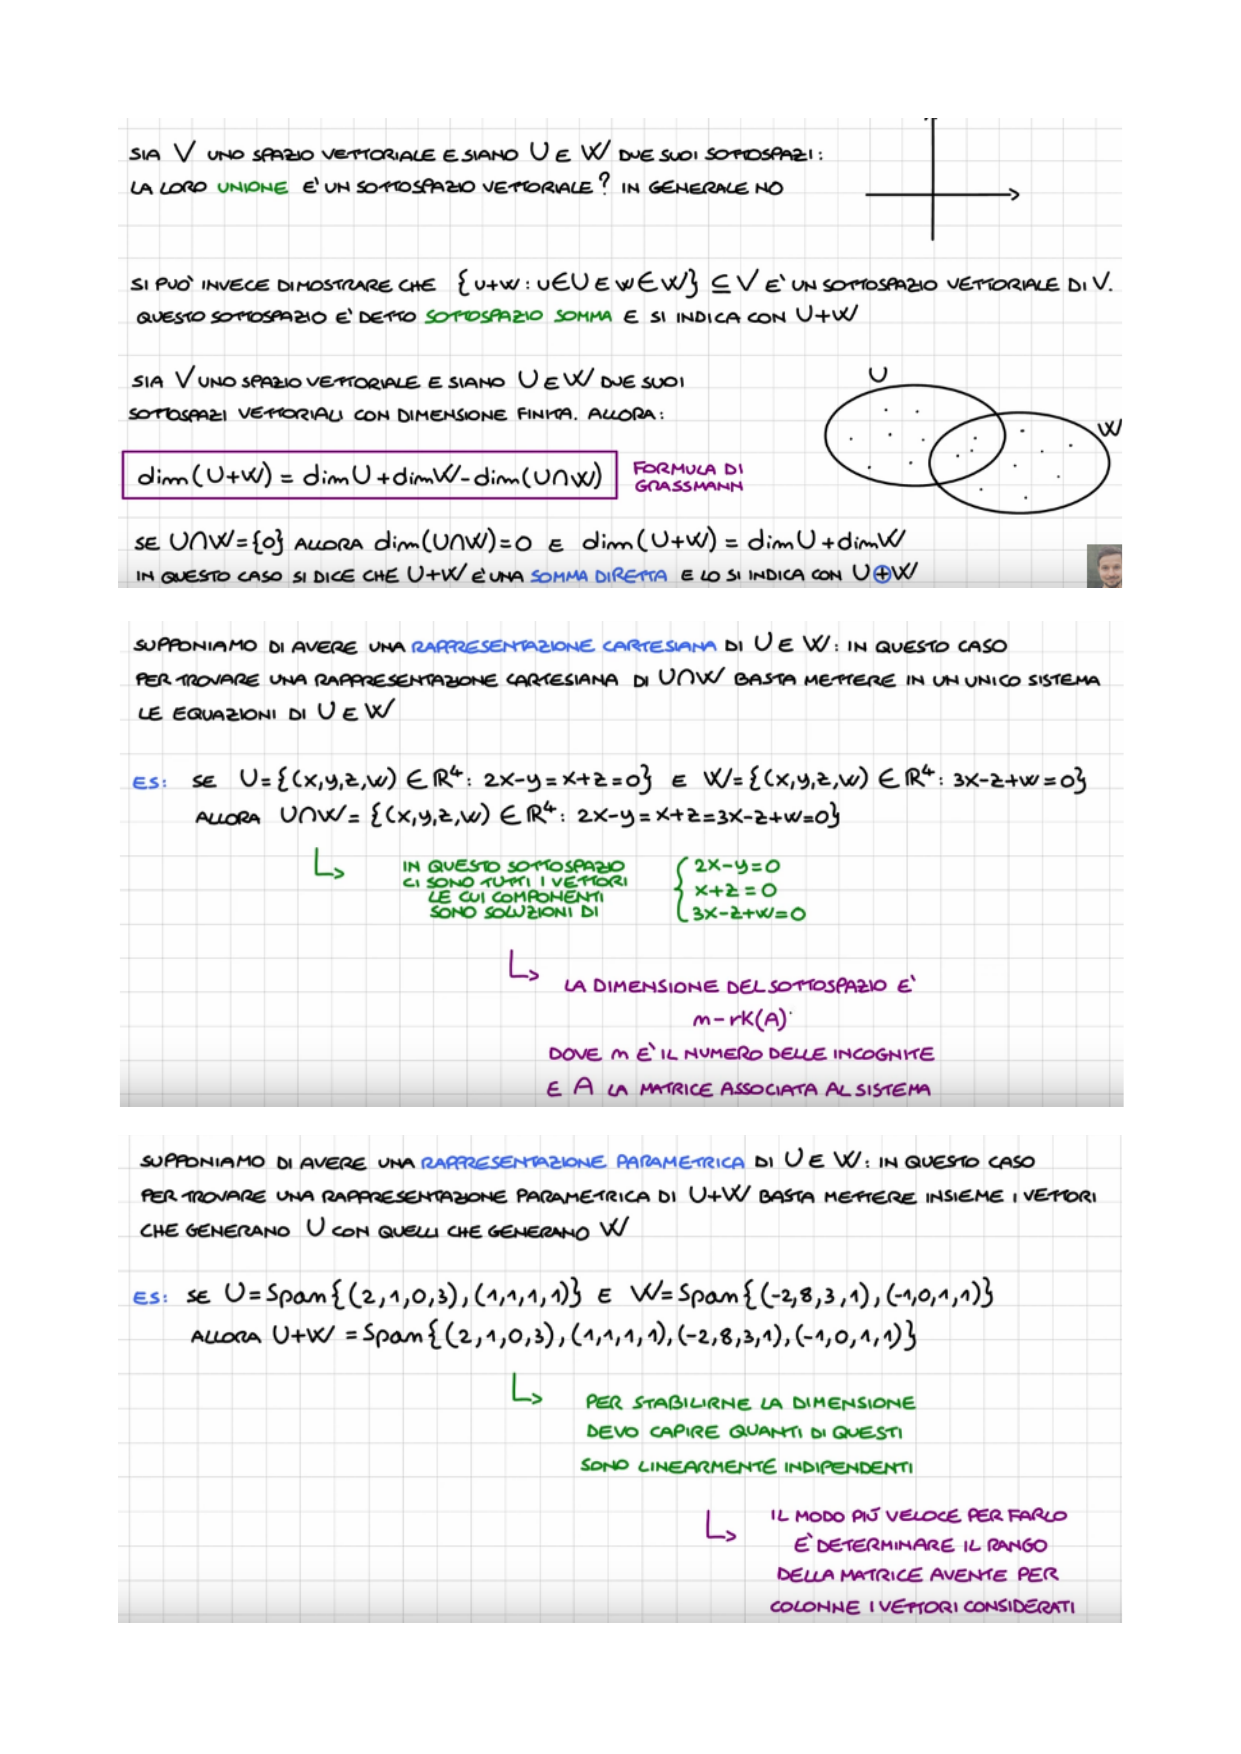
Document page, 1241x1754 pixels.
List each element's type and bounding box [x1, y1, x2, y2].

picture [119, 621, 1124, 1107]
picture [118, 1135, 1123, 1623]
picture [118, 118, 1123, 588]
